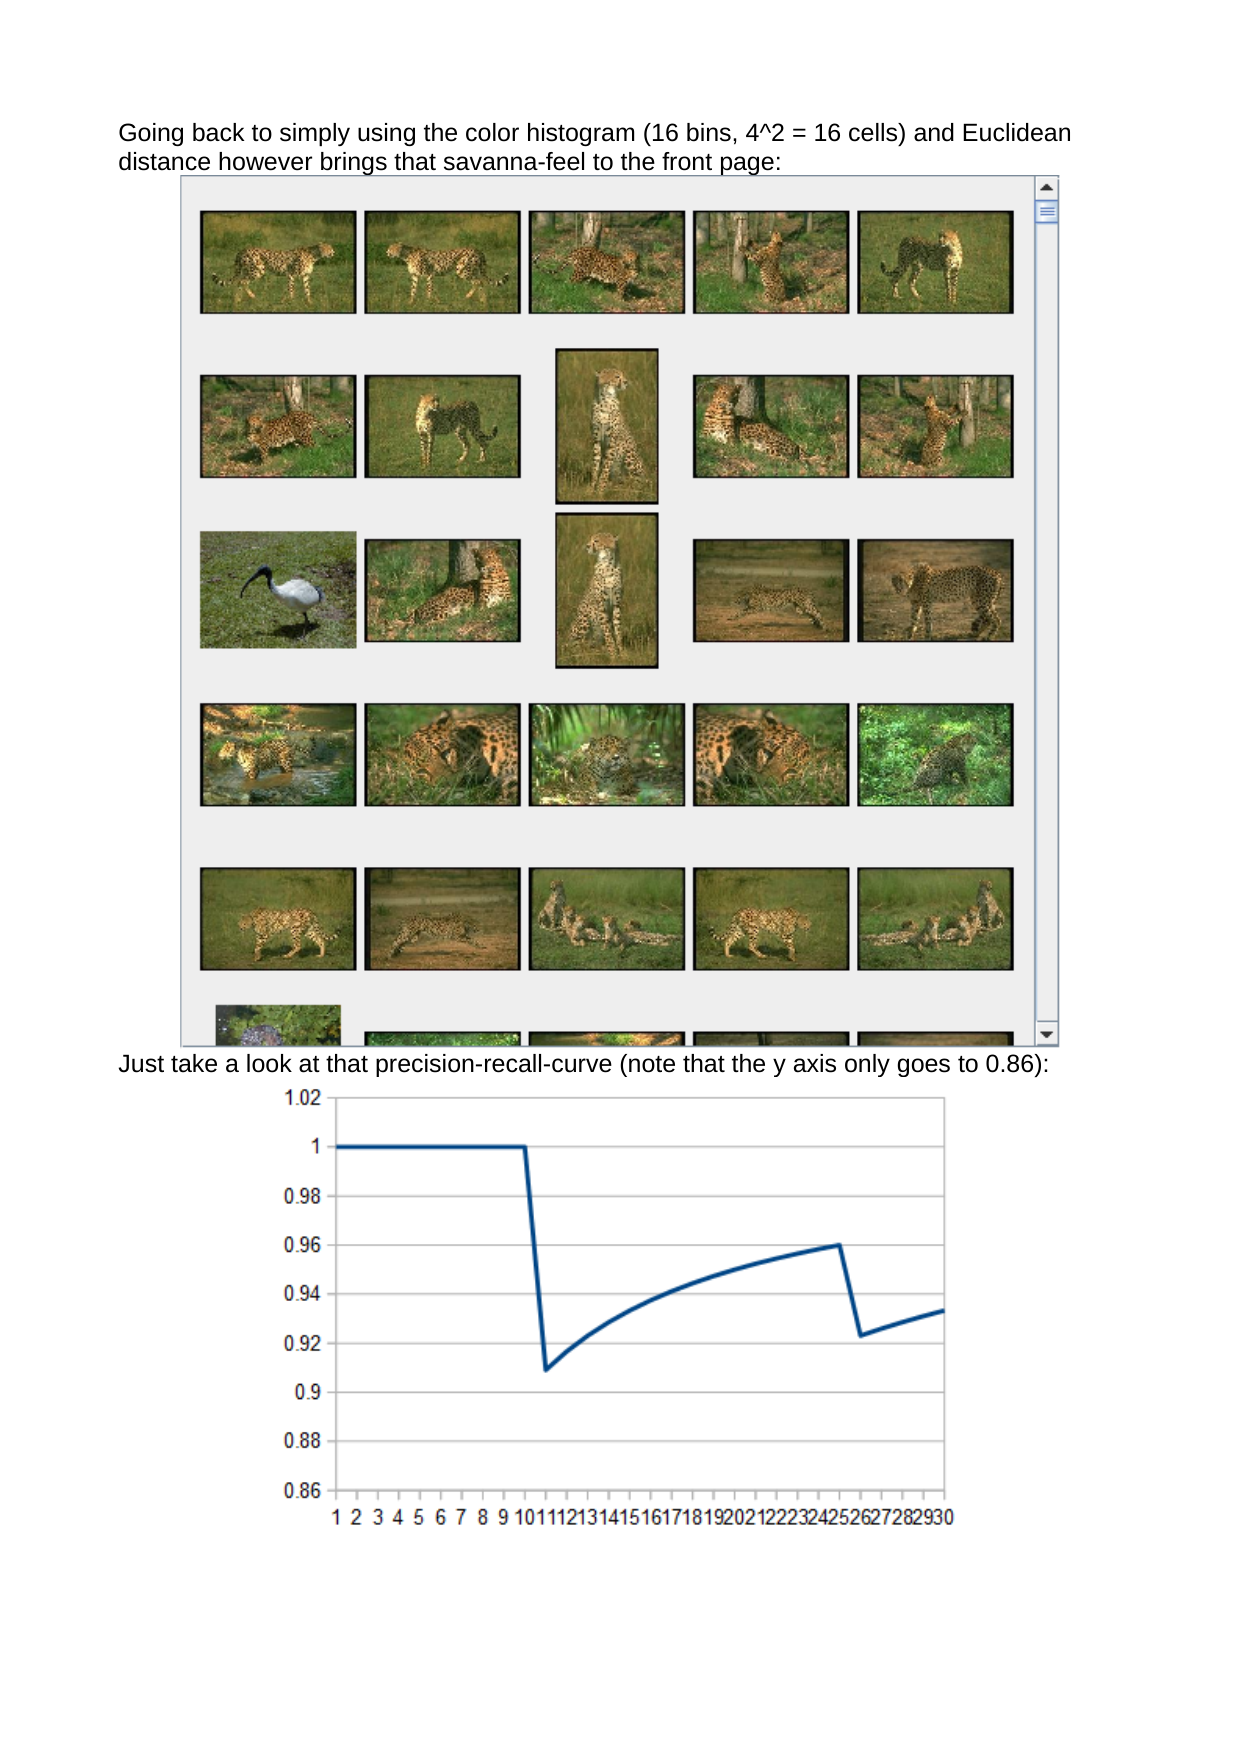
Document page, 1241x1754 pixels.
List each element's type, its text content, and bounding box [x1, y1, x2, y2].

picture [265, 1077, 975, 1539]
picture [180, 175, 1060, 1049]
text Just take a look at that precision-recall-curve (note that the y axis only goes to 0.86): [118, 176, 1122, 1078]
text Going back to simply using the color histogram (16 bins, 4^2 = 16 cells) and Euclidean distance however brings that savanna-feel to the front page: [118, 118, 1122, 176]
